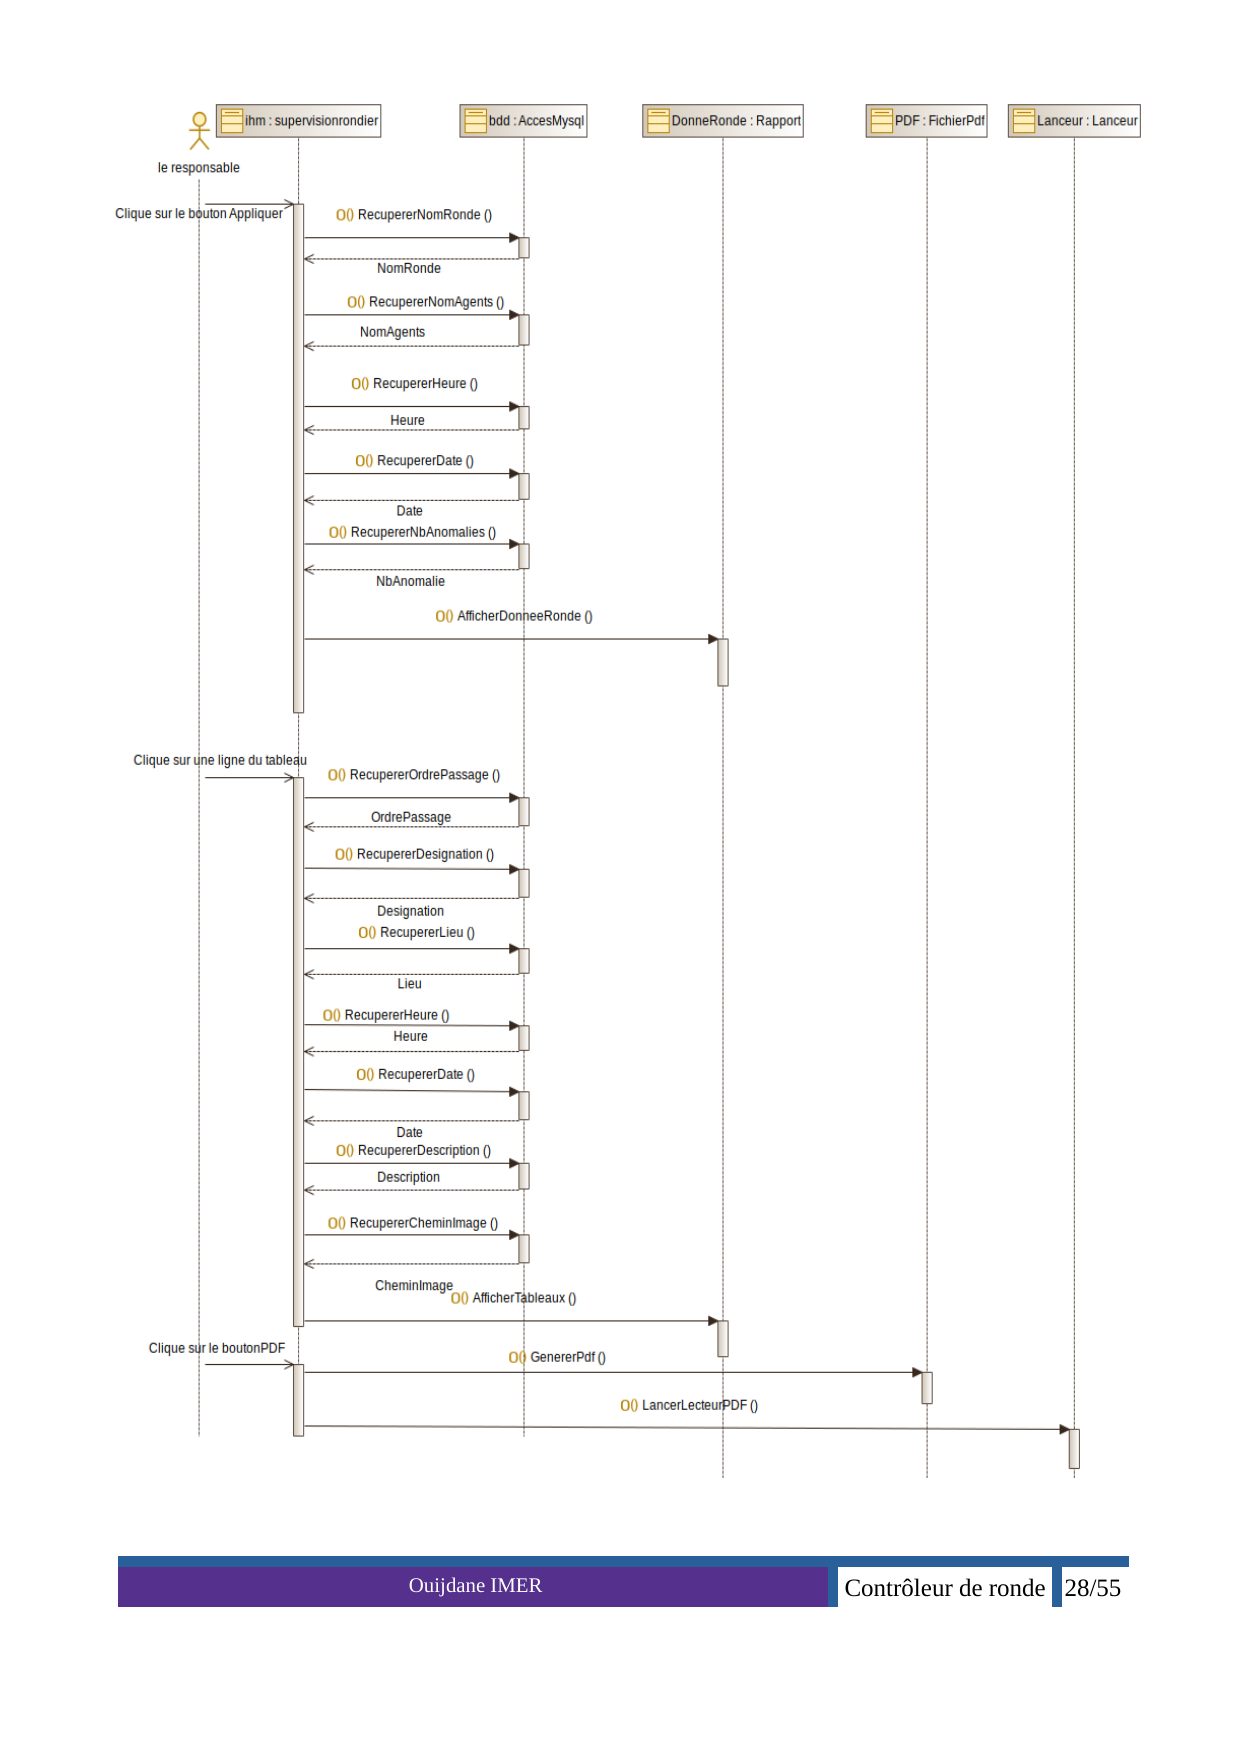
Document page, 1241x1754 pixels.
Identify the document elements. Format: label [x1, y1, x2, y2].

picture [95, 93, 1143, 1478]
